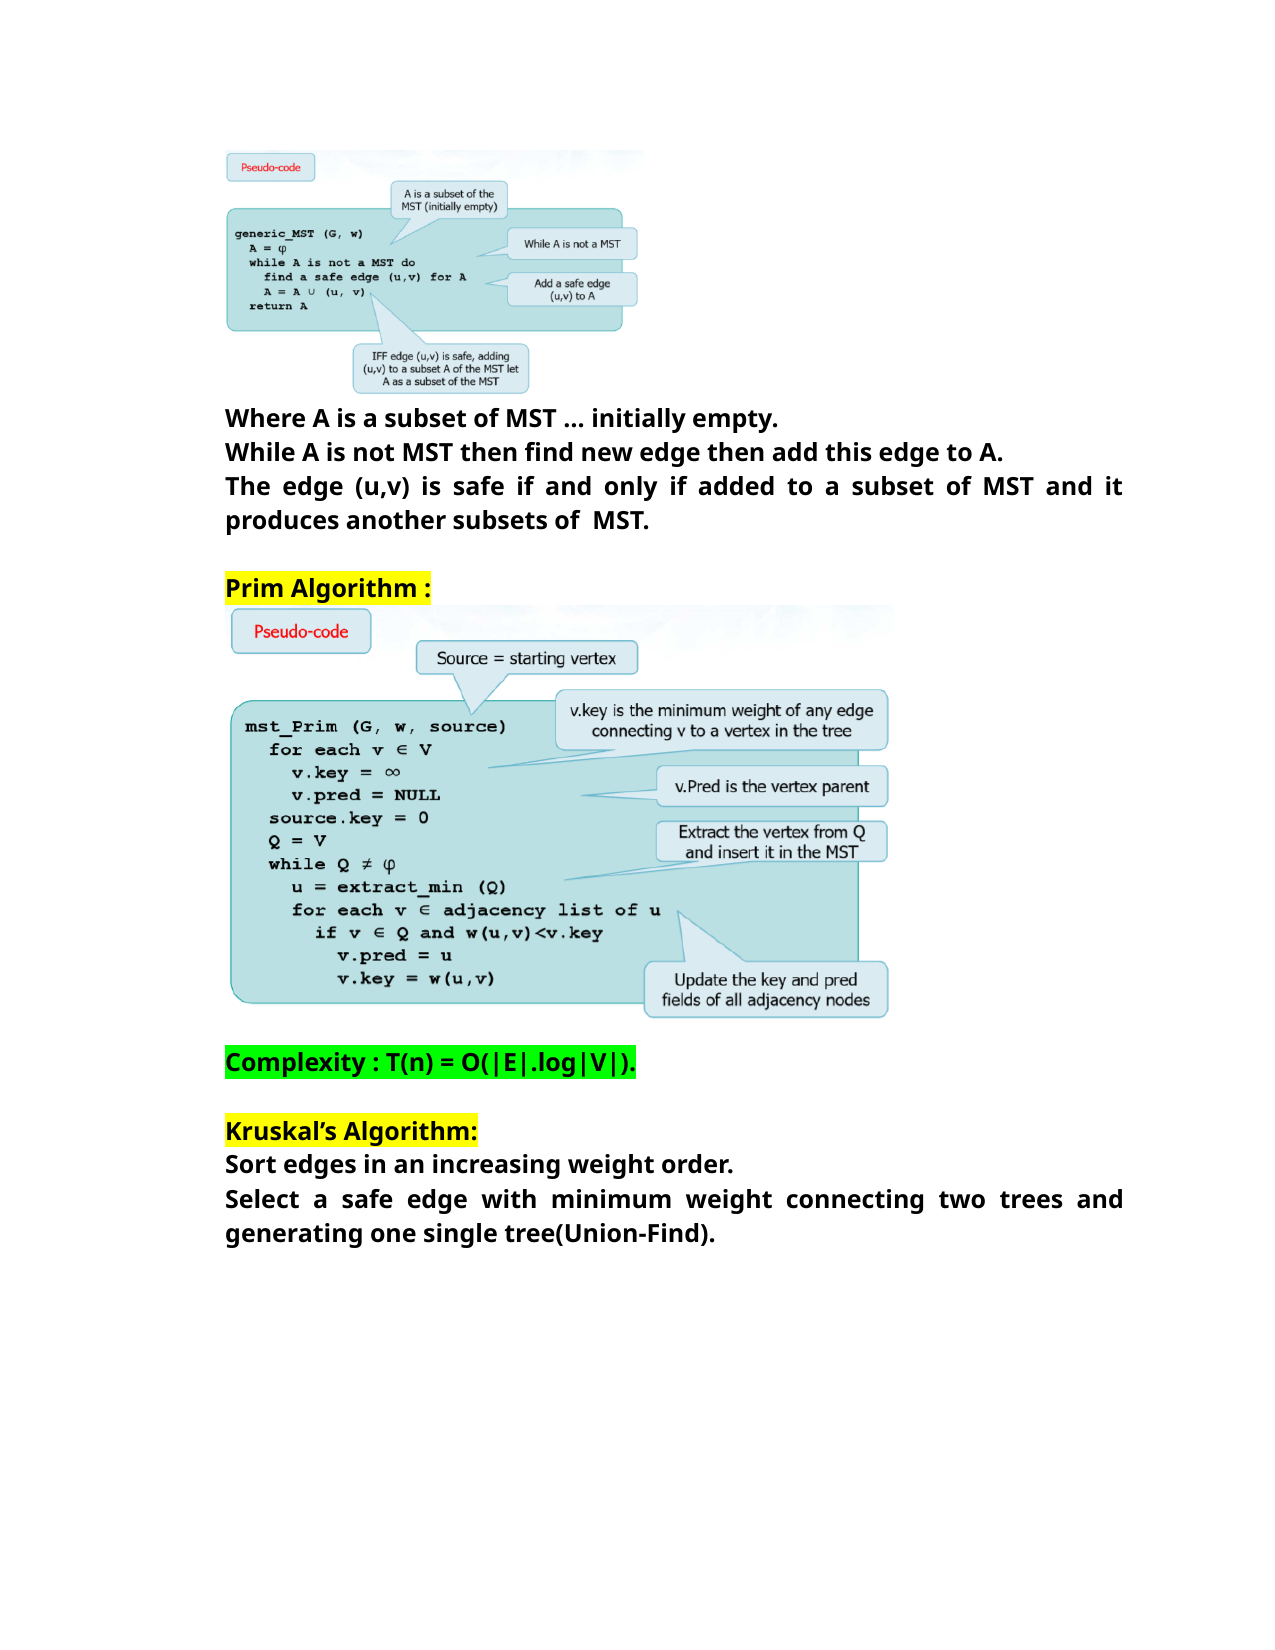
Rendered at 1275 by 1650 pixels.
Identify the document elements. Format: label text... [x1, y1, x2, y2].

subtitle Select a safe edge with minimum weight connecting two trees and generating one single tree(Union-Find). [225, 1181, 1125, 1249]
subtitle Complexity : T(n) = O(|E|.log|V|). [225, 1045, 1125, 1079]
subtitle Prim Algorithm : [225, 571, 1125, 605]
subtitle Sort edges in an increasing weight order. [225, 1147, 1125, 1181]
subtitle Where A is a subset of MST … initially empty. [225, 401, 1125, 435]
subtitle The edge (u,v) is safe if and only if added to a subset of MST and it produces another subsets of MST. [225, 469, 1125, 537]
subtitle Kruskal’s Algorithm: [225, 1113, 1125, 1147]
subtitle While A is not MST then find new edge then add this edge to A. [225, 435, 1125, 469]
